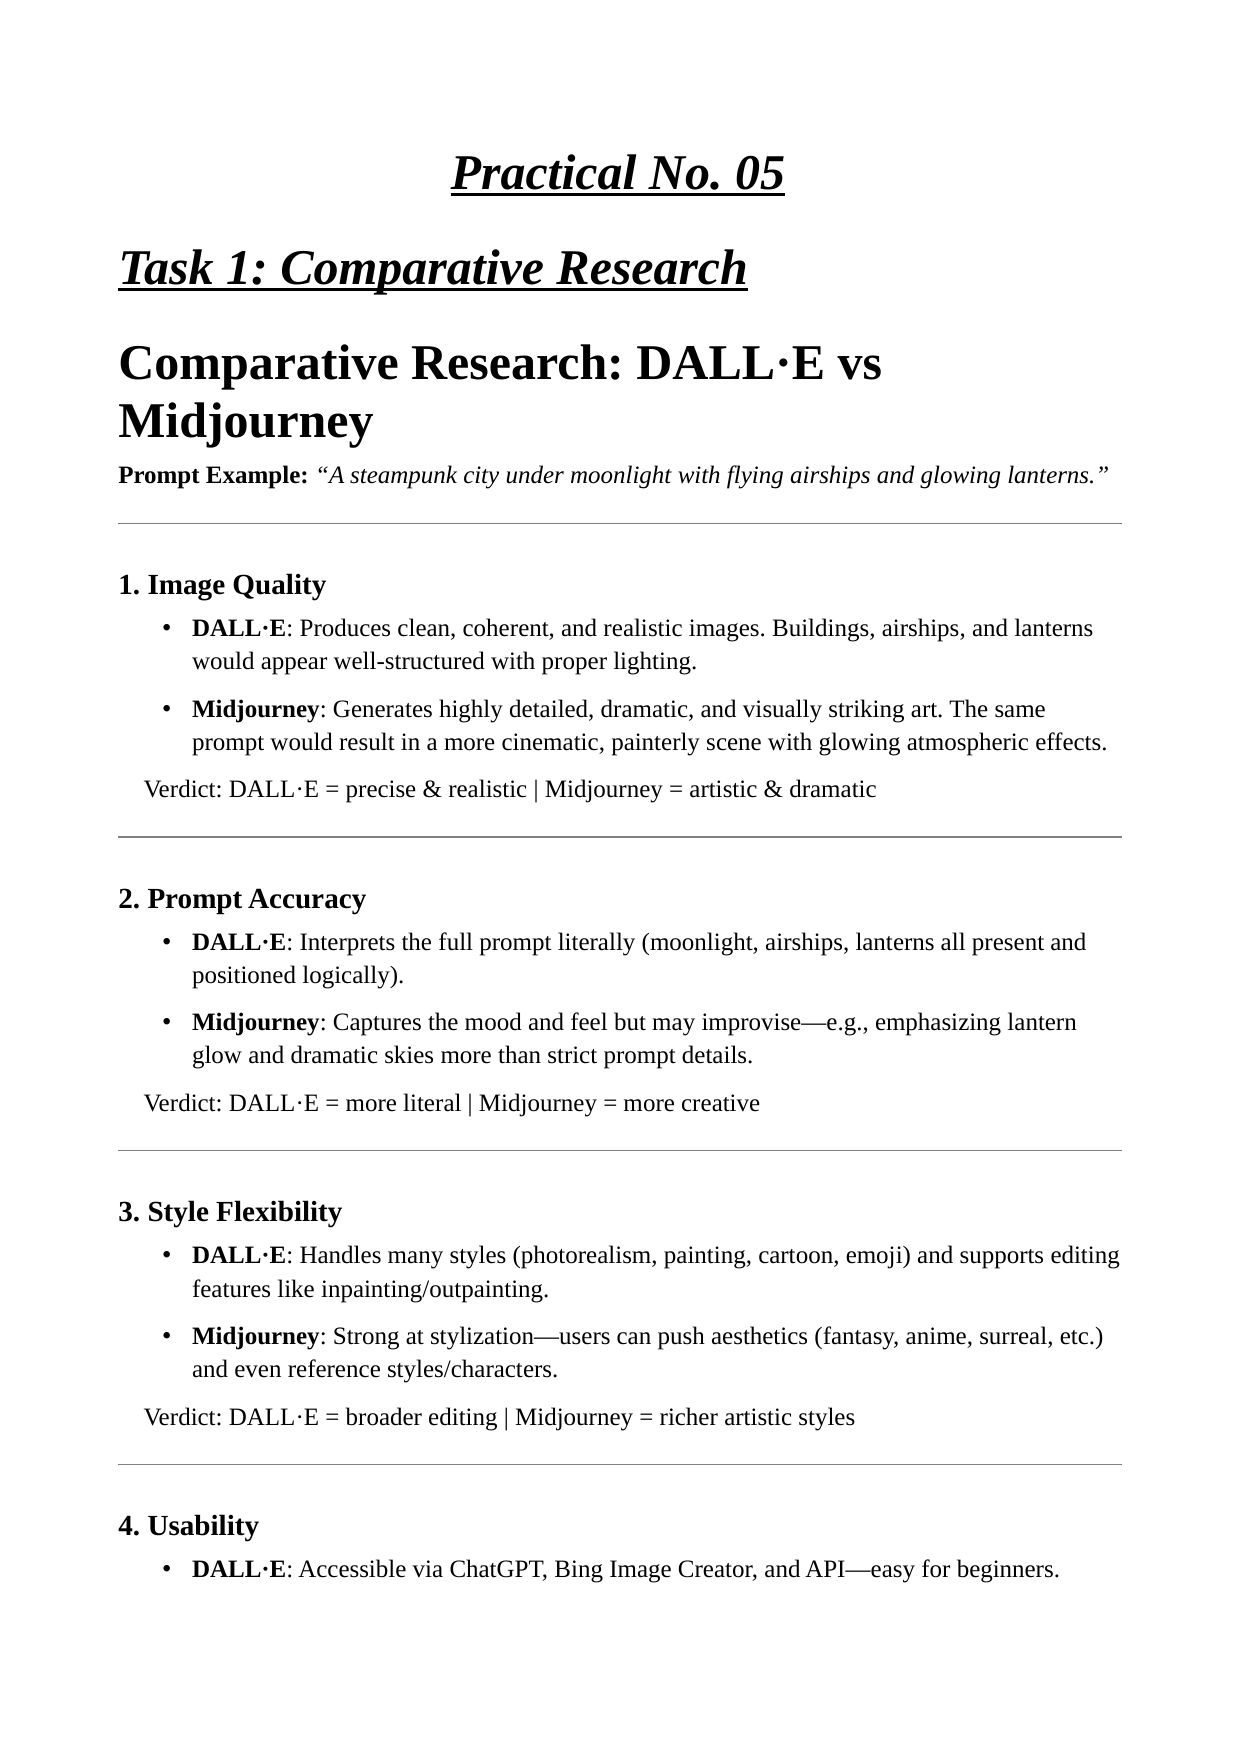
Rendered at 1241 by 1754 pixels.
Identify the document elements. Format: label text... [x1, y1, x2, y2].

subtitle Task 1: Comparative Research [118, 238, 1122, 296]
list DALL·E: Interprets the full prompt literally (moonlight, airships, lanterns all present and positioned logically). [162, 927, 1122, 989]
subtitle Comparative Research: DALL·E vs Midjourney [118, 333, 1122, 448]
list Midjourney: Captures the mood and feel but may improvise—e.g., emphasizing lantern glow and dramatic skies more than strict prompt details. [162, 1007, 1122, 1069]
text Prompt Example: “A steampunk city under moonlight with flying airships and glowing lanterns.” [118, 461, 1122, 489]
subtitle 4. Usability [118, 1508, 1122, 1542]
list Midjourney: Strong at stylization—users can push aesthetics (fantasy, anime, surreal, etc.) and even reference styles/characters. [162, 1321, 1122, 1383]
text ✅ Verdict: DALL·E = precise & realistic | Midjourney = artistic & dramatic [118, 774, 1122, 803]
list Midjourney: Generates highly detailed, dramatic, and visually striking art. The same prompt would result in a more cinematic, painterly scene with glowing atmospheric effects. [162, 694, 1122, 756]
subtitle Practical No. 05 [118, 143, 1122, 201]
text ✅ Verdict: DALL·E = broader editing | Midjourney = richer artistic styles [118, 1402, 1122, 1431]
list DALL·E: Accessible via ChatGPT, Bing Image Creator, and API—easy for beginners. [162, 1554, 1122, 1583]
text ✅ Verdict: DALL·E = more literal | Midjourney = more creative [118, 1088, 1122, 1117]
subtitle 1. Image Quality [118, 567, 1122, 601]
subtitle 3. Style Flexibility [118, 1194, 1122, 1228]
list DALL·E: Produces clean, coherent, and realistic images. Buildings, airships, and lanterns would appear well-structured with proper lighting. [162, 613, 1122, 675]
list DALL·E: Handles many styles (photorealism, painting, cartoon, emoji) and supports editing features like inpainting/outpainting. [162, 1241, 1122, 1302]
subtitle 2. Prompt Accuracy [118, 881, 1122, 914]
